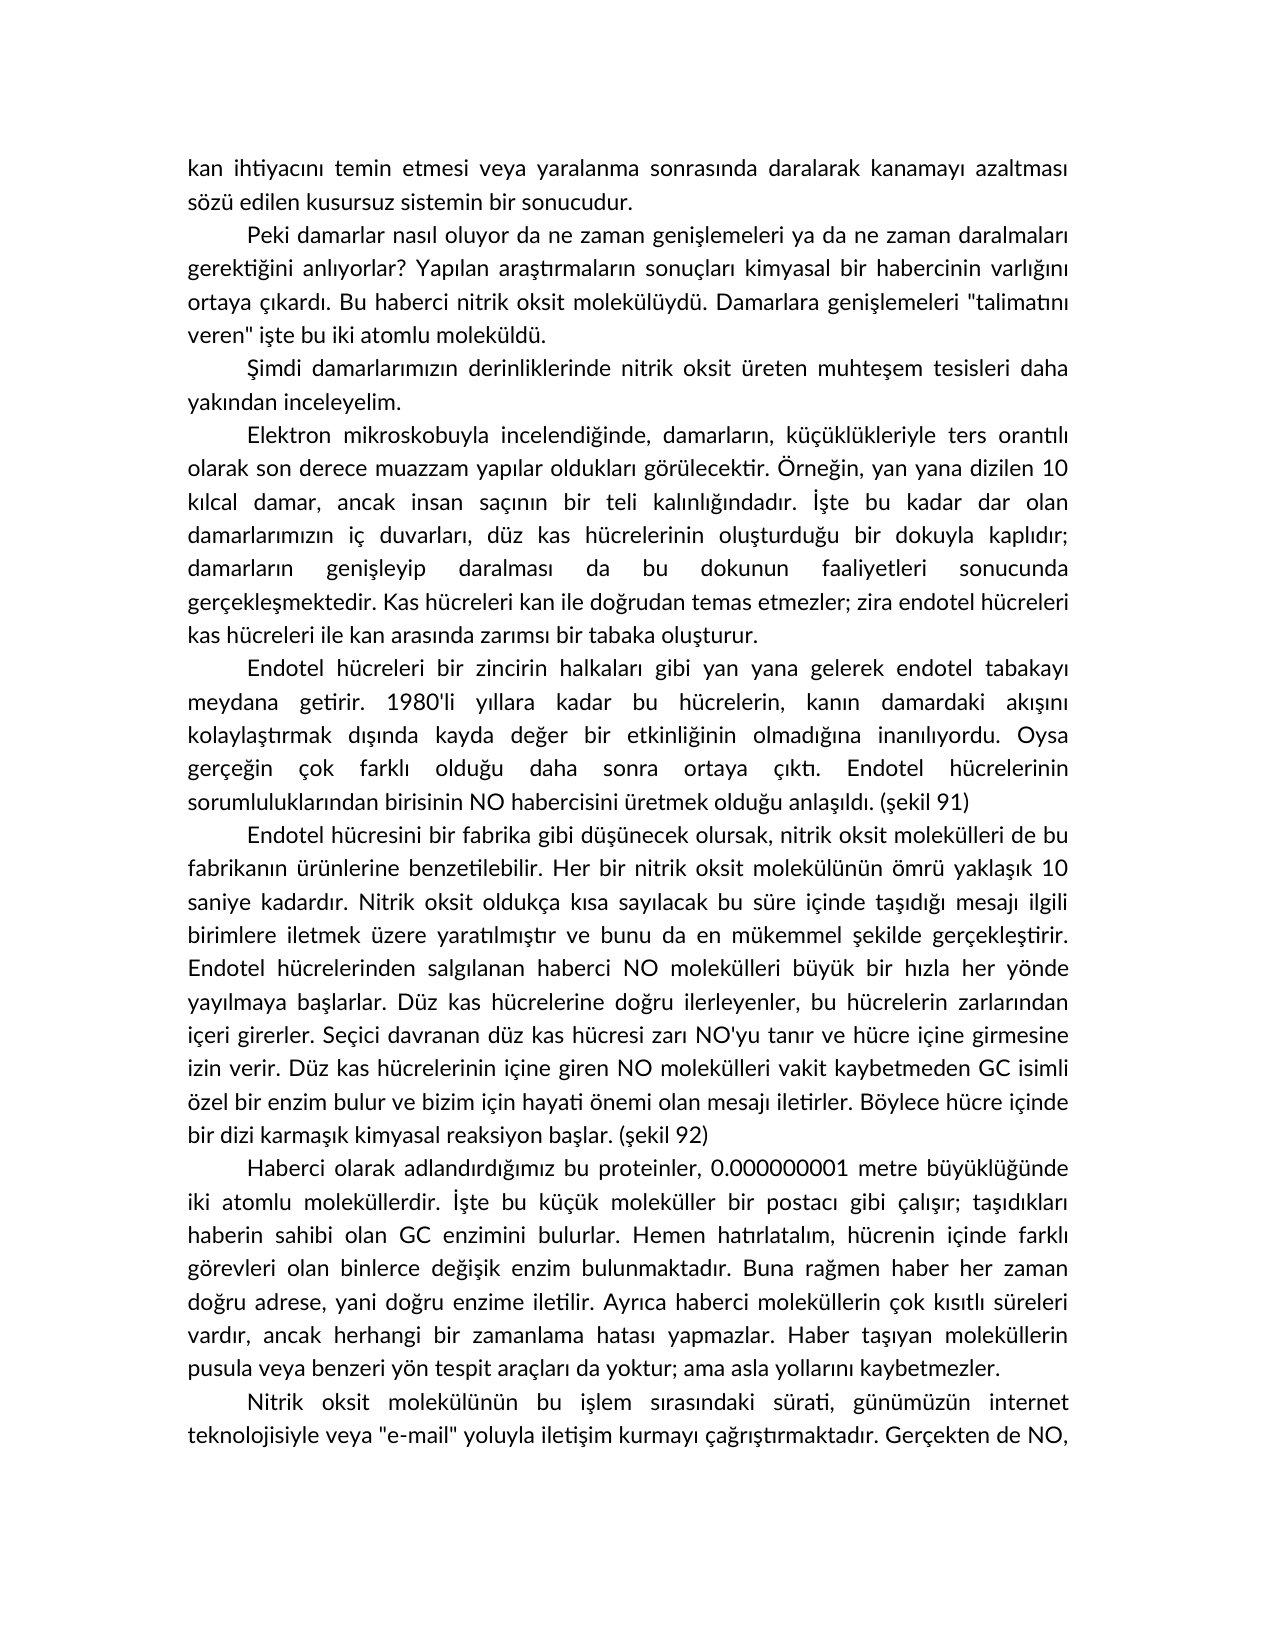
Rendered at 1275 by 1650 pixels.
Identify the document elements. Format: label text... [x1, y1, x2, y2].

text Haberci olarak adlandırdığımız bu proteinler, 0.000000001 metre büyüklüğünde iki atomlu moleküllerdir. İşte bu küçük moleküller bir postacı gibi çalışır; taşıdıkları haberin sahibi olan GC enzimini bulurlar. Hemen hatırlatalım, hücrenin içinde farklı görevleri olan binlerce değişik enzim bulunmaktadır. Buna rağmen haber her zaman doğru adrese, yani doğru enzime iletilir. Ayrıca haberci moleküllerin çok kısıtlı süreleri vardır, ancak herhangi bir zamanlama hatası yapmazlar. Haber taşıyan moleküllerin pusula veya benzeri yön tespit araçları da yoktur; ama asla yollarını kaybetmezler. [187, 1150, 1070, 1383]
text kan ihtiyacını temin etmesi veya yaralanma sonrasında daralarak kanamayı azaltması sözü edilen kusursuz sistemin bir sonucudur. [187, 150, 1070, 217]
text Endotel hücreleri bir zincirin halkaları gibi yan yana gelerek endotel tabakayı meydana getirir. 1980'li yıllara kadar bu hücrelerin, kanın damardaki akışını kolaylaştırmak dışında kayda değer bir etkinliğinin olmadığına inanılıyordu. Oysa gerçeğin çok farklı olduğu daha sonra ortaya çıktı. Endotel hücrelerinin sorumluluklarından birisinin NO habercisini üretmek olduğu anlaşıldı. (şekil 91) [187, 650, 1070, 817]
text Şimdi damarlarımızın derinliklerinde nitrik oksit üreten muhteşem tesisleri daha yakından inceleyelim. [187, 350, 1070, 417]
text Elektron mikroskobuyla incelendiğinde, damarların, küçüklükleriyle ters orantılı olarak son derece muazzam yapılar oldukları görülecektir. Örneğin, yan yana dizilen 10 kılcal damar, ancak insan saçının bir teli kalınlığındadır. İşte bu kadar dar olan damarlarımızın iç duvarları, düz kas hücrelerinin oluşturduğu bir dokuyla kaplıdır; damarların genişleyip daralması da bu dokunun faaliyetleri sonucunda gerçekleşmektedir. Kas hücreleri kan ile doğrudan temas etmezler; zira endotel hücreleri kas hücreleri ile kan arasında zarımsı bir tabaka oluşturur. [187, 417, 1070, 650]
text Endotel hücresini bir fabrika gibi düşünecek olursak, nitrik oksit molekülleri de bu fabrikanın ürünlerine benzetilebilir. Her bir nitrik oksit molekülünün ömrü yaklaşık 10 saniye kadardır. Nitrik oksit oldukça kısa sayılacak bu süre içinde taşıdığı mesajı ilgili birimlere iletmek üzere yaratılmıştır ve bunu da en mükemmel şekilde gerçekleştirir. Endotel hücrelerinden salgılanan haberci NO molekülleri büyük bir hızla her yönde yayılmaya başlarlar. Düz kas hücrelerine doğru ilerleyenler, bu hücrelerin zarlarından içeri girerler. Seçici davranan düz kas hücresi zarı NO'yu tanır ve hücre içine girmesine izin verir. Düz kas hücrelerinin içine giren NO molekülleri vakit kaybetmeden GC isimli özel bir enzim bulur ve bizim için hayati önemi olan mesajı iletirler. Böylece hücre içinde bir dizi karmaşık kimyasal reaksiyon başlar. (şekil 92) [187, 817, 1070, 1150]
text Nitrik oksit molekülünün bu işlem sırasındaki sürati, günümüzün internet teknolojisiyle veya "e-mail" yoluyla iletişim kurmayı çağrıştırmaktadır. Gerçekten de NO, [187, 1383, 1070, 1450]
text Peki damarlar nasıl oluyor da ne zaman genişlemeleri ya da ne zaman daralmaları gerektiğini anlıyorlar? Yapılan araştırmaların sonuçları kimyasal bir habercinin varlığını ortaya çıkardı. Bu haberci nitrik oksit molekülüydü. Damarlara genişlemeleri "talimatını veren" işte bu iki atomlu moleküldü. [187, 217, 1070, 350]
